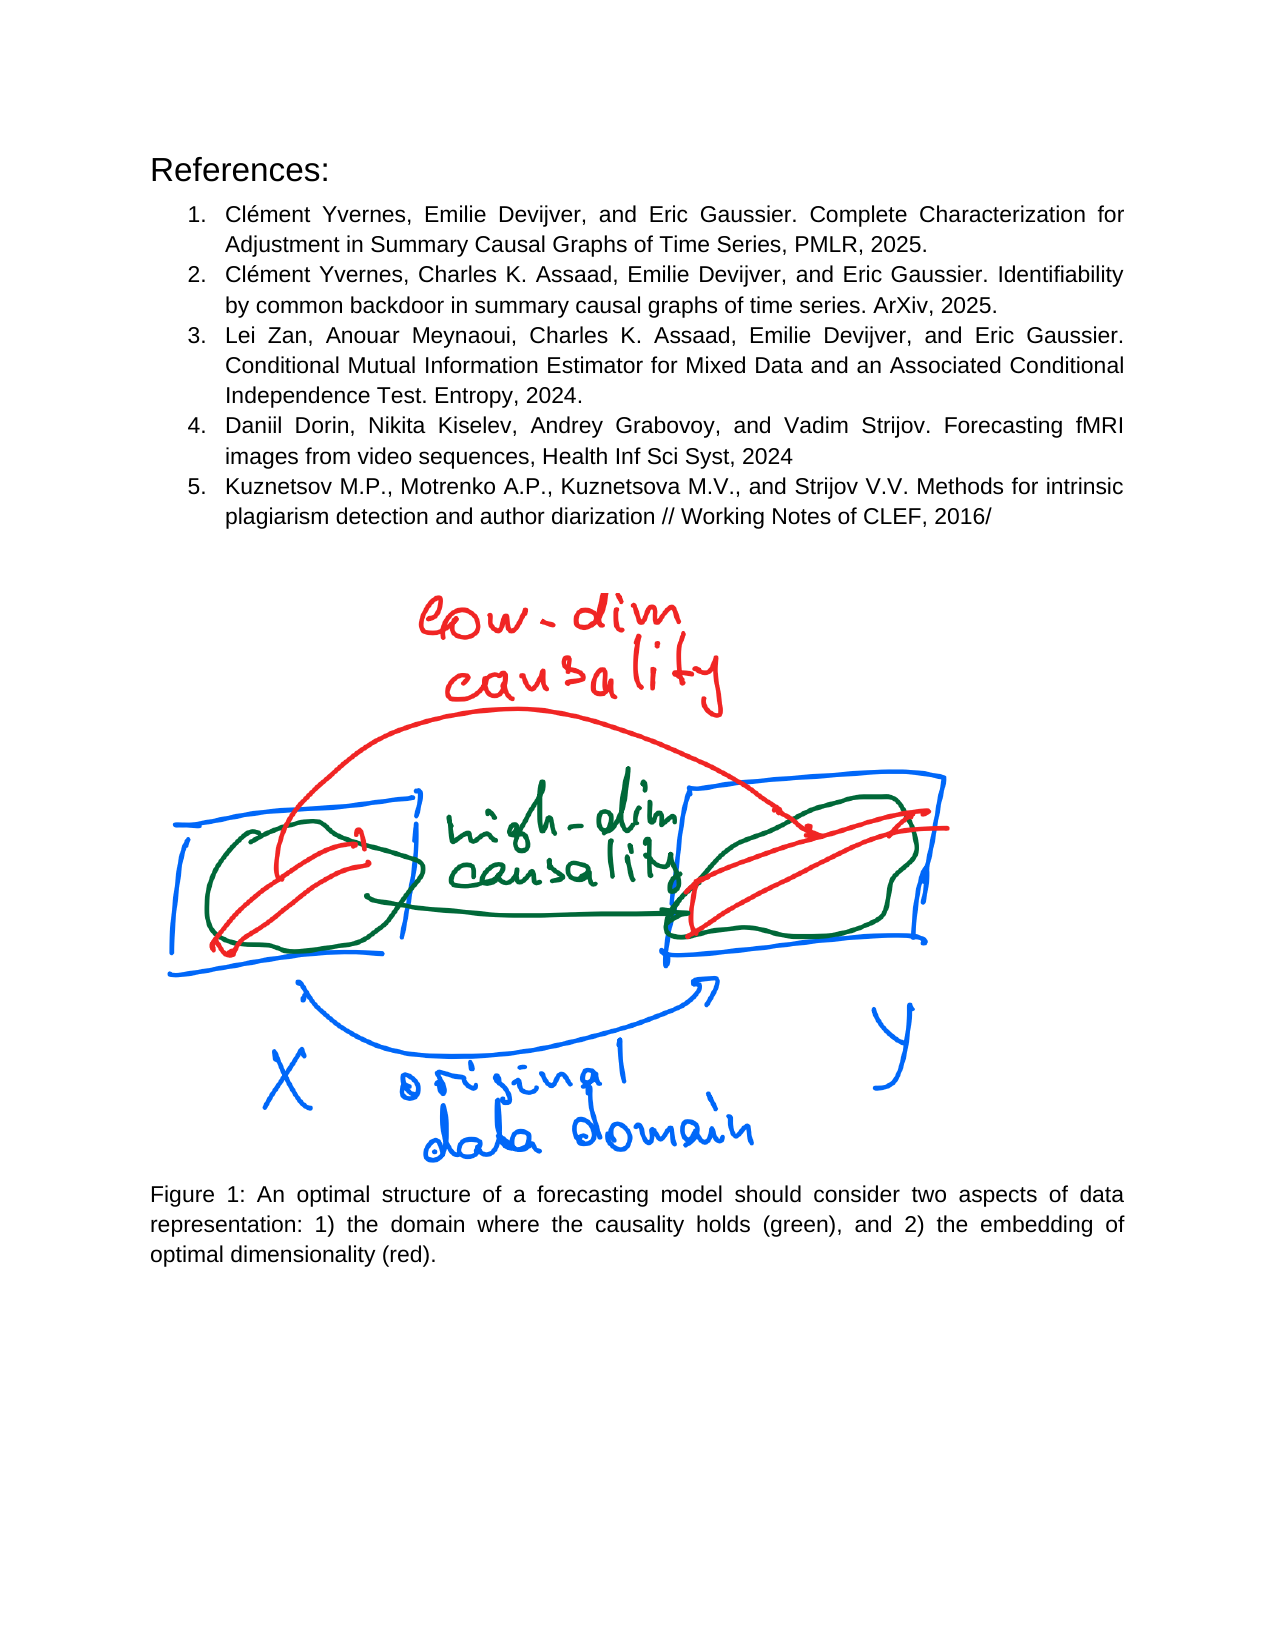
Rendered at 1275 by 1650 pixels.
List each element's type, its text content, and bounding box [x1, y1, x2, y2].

list Clément Yvernes, Charles K. Assaad, Emilie Devijver, and Eric Gaussier. Identifiability by common backdoor in summary causal graphs of time series. ArXiv, 2025. [187, 261, 1125, 318]
list Kuznetsov M.P., Motrenko A.P., Kuznetsova M.V., and Strijov V.V. Methods for intrinsic plagiarism detection and author diarization // Working Notes of CLEF, 2016/ [187, 473, 1125, 529]
list Daniil Dorin, Nikita Kiselev, Andrey Grabovoy, and Vadim Strijov. Forecasting fMRI images from video sequences, Health Inf Sci Syst, 2024 [187, 412, 1125, 469]
text Figure 1: An optimal structure of a forecasting model should consider two aspects of data representation: 1) the domain where the causality holds (green), and 2) the embedding of optimal dimensionality (red). [150, 1181, 1125, 1267]
list Clément Yvernes, Emilie Devijver, and Eric Gaussier. Complete Characterization for Adjustment in Summary Causal Graphs of Time Series, PMLR, 2025. [187, 201, 1125, 257]
subtitle References: [150, 150, 1125, 188]
list Lei Zan, Anouar Meynaoui, Charles K. Assaad, Emilie Devijver, and Eric Gaussier. Conditional Mutual Information Estimator for Mixed Data and an Associated Conditional Independence Test. Entropy, 2024. [187, 322, 1125, 408]
picture [150, 593, 955, 1177]
